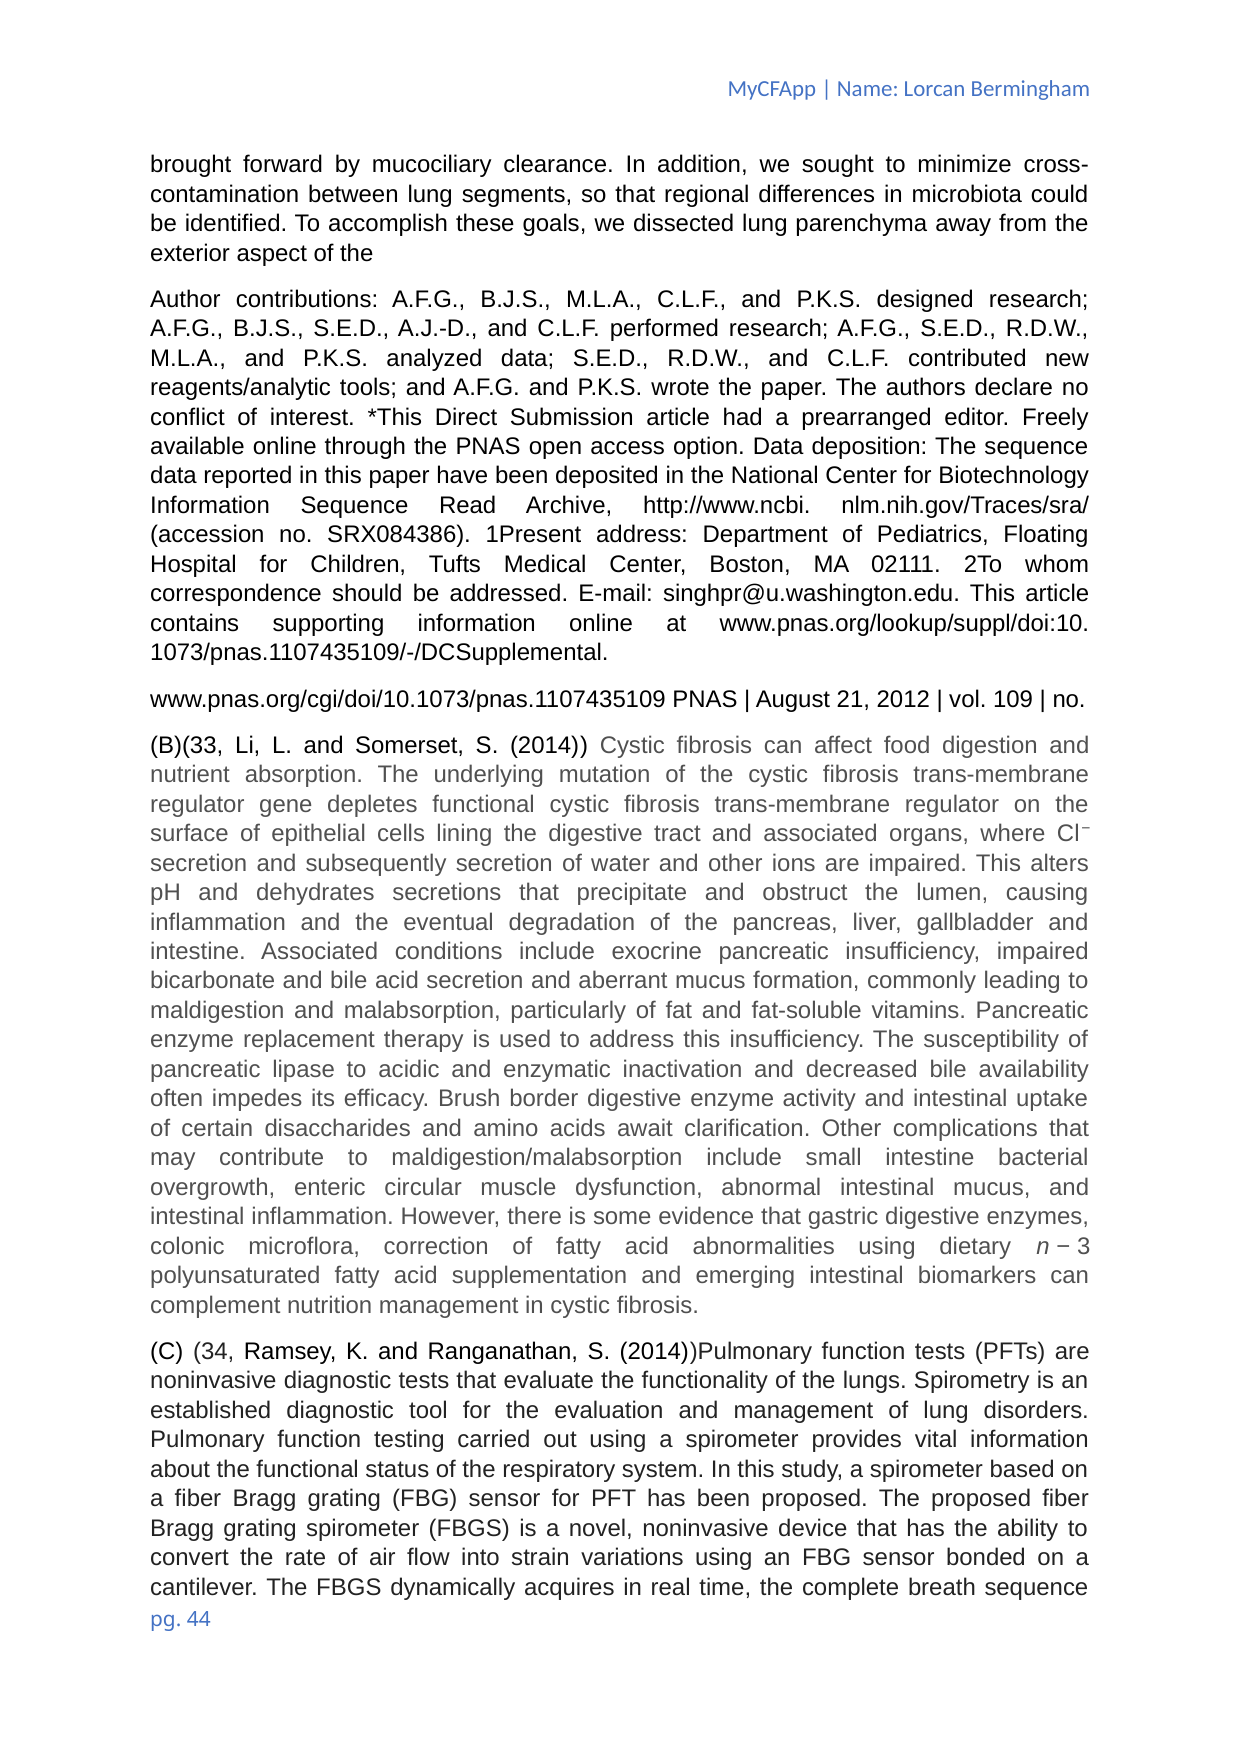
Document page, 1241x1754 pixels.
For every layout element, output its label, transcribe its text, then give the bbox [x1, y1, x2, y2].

text brought forward by mucociliary clearance. In addition, we sought to minimize cross-contamination between lung segments, so that regional differences in microbiota could be identiﬁed. To accomplish these goals, we dissected lung parenchyma away from the exterior aspect of the [150, 150, 1090, 266]
text www.pnas.org/cgi/doi/10.1073/pnas.1107435109 PNAS | August 21, 2012 | vol. 109 | no. [150, 684, 1090, 712]
text (C) (34, Ramsey, K. and Ranganathan, S. (2014))Pulmonary function tests (PFTs) are noninvasive diagnostic tests that evaluate the functionality of the lungs. Spirometry is an established diagnostic tool for the evaluation and management of lung disorders. Pulmonary function testing carried out using a spirometer provides vital information about the functional status of the respiratory system. In this study, a spirometer based on a fiber Bragg grating (FBG) sensor for PFT has been proposed. The proposed fiber Bragg grating spirometer (FBGS) is a novel, noninvasive device that has the ability to convert the rate of air flow into strain variations using an FBG sensor bonded on a cantilever. The FBGS dynamically acquires in real time, the complete breath sequence [150, 1337, 1090, 1600]
text Author contributions: A.F.G., B.J.S., M.L.A., C.L.F., and P.K.S. designed research; A.F.G., B.J.S., S.E.D., A.J.-D., and C.L.F. performed research; A.F.G., S.E.D., R.D.W., M.L.A., and P.K.S. analyzed data; S.E.D., R.D.W., and C.L.F. contributed new reagents/analytic tools; and A.F.G. and P.K.S. wrote the paper. The authors declare no conﬂict of interest. *This Direct Submission article had a prearranged editor. Freely available online through the PNAS open access option. Data deposition: The sequence data reported in this paper have been deposited in the National Center for Biotechnology Information Sequence Read Archive, http://www.ncbi. nlm.nih.gov/Traces/sra/ (accession no. SRX084386). 1Present address: Department of Pediatrics, Floating Hospital for Children, Tufts Medical Center, Boston, MA 02111. 2To whom correspondence should be addressed. E-mail: singhpr@u.washington.edu. This article contains supporting information online at www.pnas.org/lookup/suppl/doi:10. 1073/pnas.1107435109/-/DCSupplemental. [150, 284, 1090, 666]
text (B)(33, Li, L. and Somerset, S. (2014)) Cystic fibrosis can affect food digestion and nutrient absorption. The underlying mutation of the cystic fibrosis trans-membrane regulator gene depletes functional cystic fibrosis trans-membrane regulator on the surface of epithelial cells lining the digestive tract and associated organs, where Cl− secretion and subsequently secretion of water and other ions are impaired. This alters pH and dehydrates secretions that precipitate and obstruct the lumen, causing inflammation and the eventual degradation of the pancreas, liver, gallbladder and intestine. Associated conditions include exocrine pancreatic insufficiency, impaired bicarbonate and bile acid secretion and aberrant mucus formation, commonly leading to maldigestion and malabsorption, particularly of fat and fat-soluble vitamins. Pancreatic enzyme replacement therapy is used to address this insufficiency. The susceptibility of pancreatic lipase to acidic and enzymatic inactivation and decreased bile availability often impedes its efficacy. Brush border digestive enzyme activity and intestinal uptake of certain disaccharides and amino acids await clarification. Other complications that may contribute to maldigestion/malabsorption include small intestine bacterial overgrowth, enteric circular muscle dysfunction, abnormal intestinal mucus, and intestinal inflammation. However, there is some evidence that gastric digestive enzymes, colonic microflora, correction of fatty acid abnormalities using dietary n − 3 polyunsaturated fatty acid supplementation and emerging intestinal biomarkers can complement nutrition management in cystic fibrosis. [150, 731, 1090, 1318]
